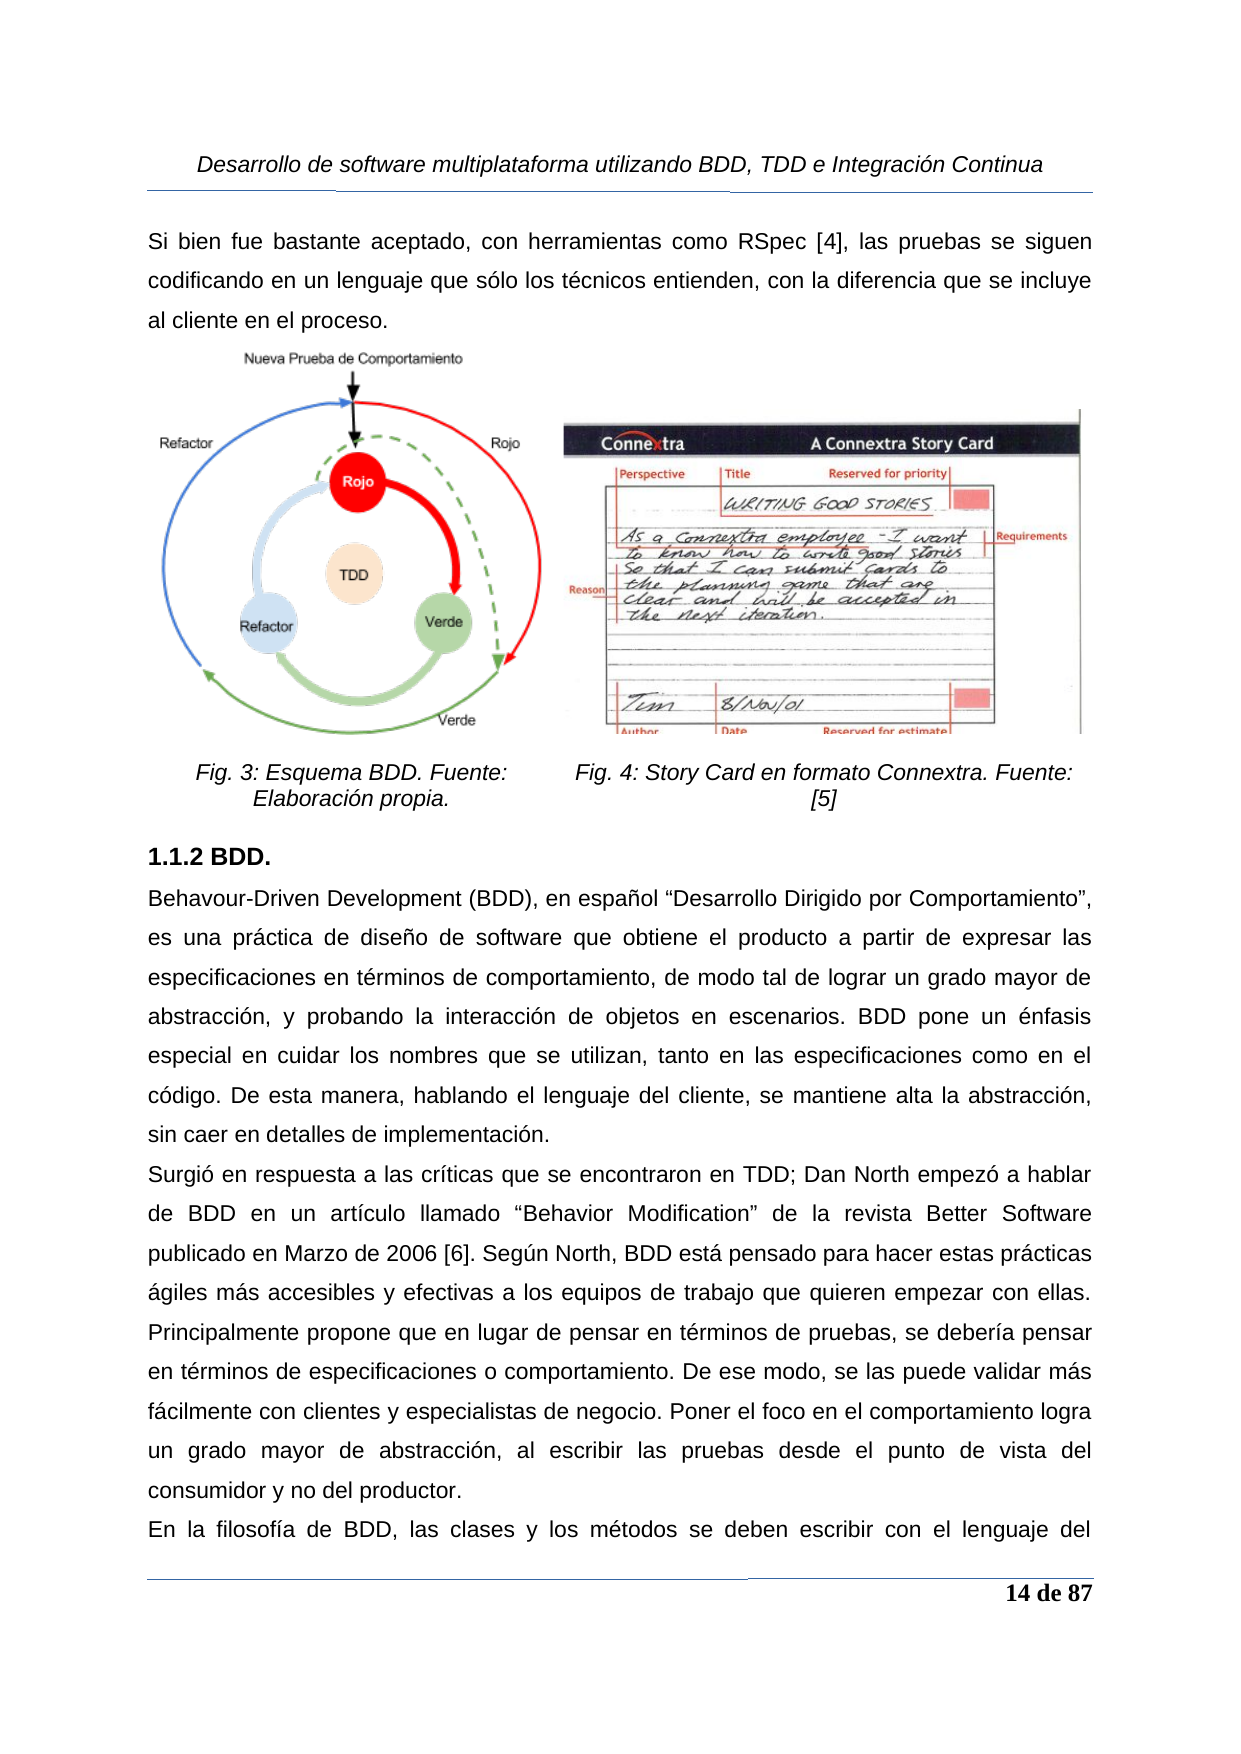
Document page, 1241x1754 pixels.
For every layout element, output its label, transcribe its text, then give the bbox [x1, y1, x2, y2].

text Behavour-Driven Development (BDD), en español “Desarrollo Dirigido por Comportamiento”, es una práctica de diseño de software que obtiene el producto a partir de expresar las especificaciones en términos de comportamiento, de modo tal de lograr un grado mayor de abstracción, y probando la interacción de objetos en escenarios. BDD pone un énfasis especial en cuidar los nombres que se utilizan, tanto en las especificaciones como en el código. De esta manera, hablando el lenguaje del cliente, se mantiene alta la abstracción, sin caer en detalles de implementación. [148, 884, 1093, 1148]
table_header [555, 346, 1093, 741]
text Si bien fue bastante aceptado, con herramientas como RSpec [4], las pruebas se siguen codificando en un lenguaje que sólo los técnicos entienden, con la diferencia que se incluye al cliente en el proceso. [148, 228, 1093, 333]
table_cell Fig. 4: Story Card en formato Connextra. Fuente: [5] [555, 741, 1093, 830]
picture [563, 409, 1085, 734]
text En la filosofía de BDD, las clases y los métodos se deben escribir con el lenguaje del [148, 1516, 1093, 1543]
table_header [148, 346, 555, 741]
text Surgió en respuesta a las críticas que se encontraron en TDD; Dan North empezó a hablar de BDD en un artículo llamado “Behavior Modification” de la revista Better Software publicado en Marzo de 2006 [6]. Según North, BDD está pensado para hacer estas prácticas ágiles más accesibles y efectivas a los equipos de trabajo que quieren empezar con ellas. Principalmente propone que en lugar de pensar en términos de pruebas, se debería pensar en términos de especificaciones o comportamiento. De ese modo, se las puede validar más fácilmente con clientes y especialistas de negocio. Poner el foco en el comportamiento logra un grado mayor de abstracción, al escribir las pruebas desde el punto de vista del consumidor y no del productor. [148, 1161, 1093, 1503]
picture [158, 352, 544, 735]
list 1.1.2 BDD. [148, 841, 1093, 870]
table_cell Fig. 3: Esquema BDD. Fuente: Elaboración propia. [148, 741, 555, 830]
